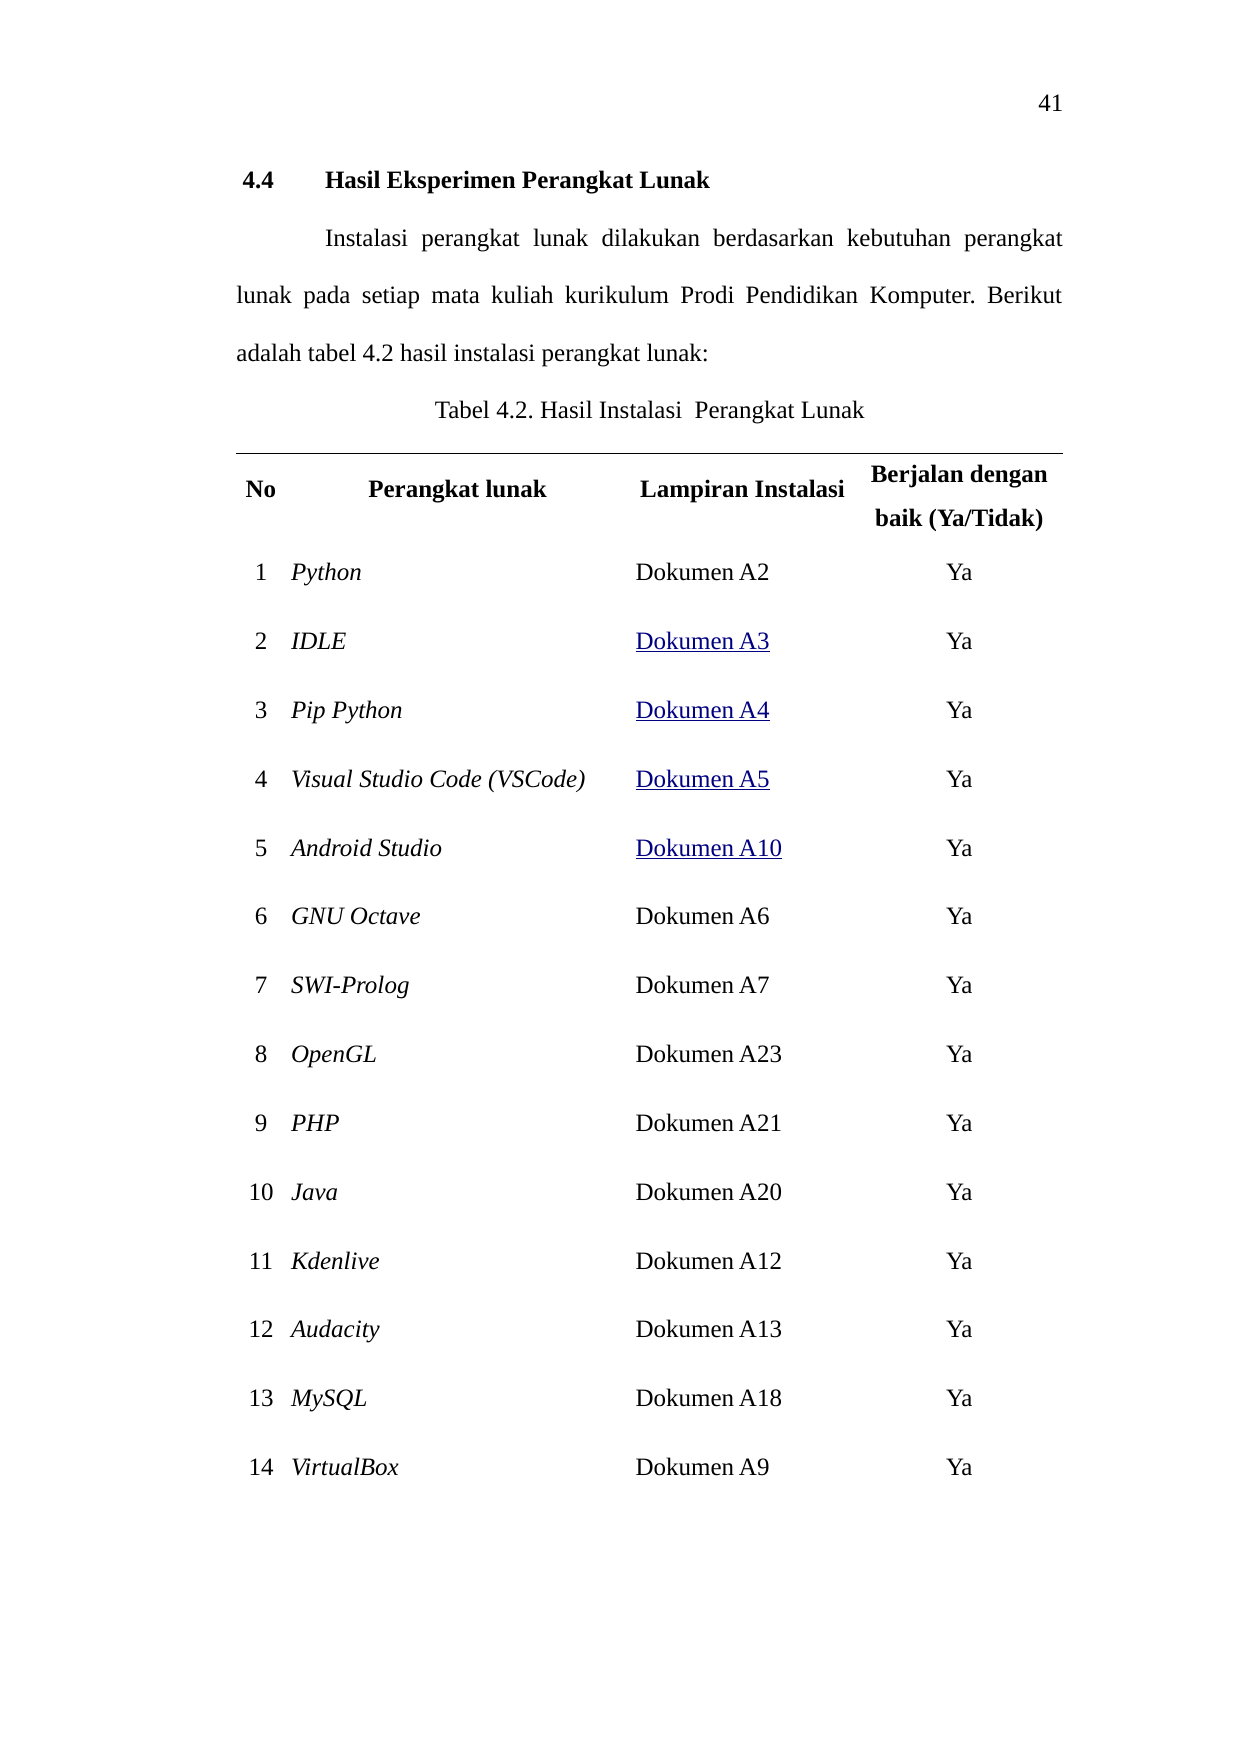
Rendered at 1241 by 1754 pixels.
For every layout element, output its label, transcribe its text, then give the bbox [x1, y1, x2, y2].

table_cell Ya [855, 896, 1063, 964]
table_cell Ya [855, 1447, 1063, 1515]
table_cell Android Studio [285, 827, 629, 896]
table_cell Dokumen A18 [630, 1378, 855, 1447]
table_cell Ya [855, 965, 1063, 1033]
table_cell Ya [855, 551, 1063, 620]
table_cell 12 [236, 1309, 285, 1378]
table_header Perangkat lunak [285, 454, 629, 551]
table_cell Ya [855, 1171, 1063, 1240]
table_cell 3 [236, 689, 285, 758]
table_cell 7 [236, 965, 285, 1033]
table_cell 4 [236, 758, 285, 827]
table_cell Ya [855, 1102, 1063, 1171]
table_cell IDLE [285, 620, 629, 689]
table_cell Ya [855, 1309, 1063, 1378]
table_cell Pip Python [285, 689, 629, 758]
subtitle Hasil Eksperimen Perangkat Lunak [236, 165, 1063, 194]
table_cell Dokumen A9 [630, 1447, 855, 1515]
table_cell Java [285, 1171, 629, 1240]
text Instalasi perangkat lunak dilakukan berdasarkan kebutuhan perangkat lunak pada setiap mata kuliah kurikulum Prodi Pendidikan Komputer. Berikut adalah tabel 4.2 hasil instalasi perangkat lunak: [236, 223, 1063, 367]
table_cell Ya [855, 758, 1063, 827]
table_header Lampiran Instalasi [630, 454, 855, 551]
table_cell Dokumen A4 [630, 689, 855, 758]
table_cell 9 [236, 1102, 285, 1171]
table_cell GNU Octave [285, 896, 629, 964]
table_cell Dokumen A21 [630, 1102, 855, 1171]
table_cell Ya [855, 827, 1063, 896]
table_cell Ya [855, 1240, 1063, 1309]
table_header No [236, 454, 285, 551]
table_cell Ya [855, 689, 1063, 758]
table_cell 13 [236, 1378, 285, 1447]
table_cell MySQL [285, 1378, 629, 1447]
table_cell Ya [855, 1034, 1063, 1102]
table_cell 14 [236, 1447, 285, 1515]
table_header Berjalan dengan baik (Ya/Tidak) [855, 454, 1063, 551]
table_cell 8 [236, 1034, 285, 1102]
table_cell Visual Studio Code (VSCode) [285, 758, 629, 827]
table_cell 11 [236, 1240, 285, 1309]
table_cell Dokumen A13 [630, 1309, 855, 1378]
table_cell Ya [855, 620, 1063, 689]
table_cell Ya [855, 1378, 1063, 1447]
table_cell 2 [236, 620, 285, 689]
table_cell 5 [236, 827, 285, 896]
table_cell OpenGL [285, 1034, 629, 1102]
table_cell Kdenlive [285, 1240, 629, 1309]
table_cell Dokumen A20 [630, 1171, 855, 1240]
table_cell PHP [285, 1102, 629, 1171]
table_cell Dokumen A23 [630, 1034, 855, 1102]
table_cell 6 [236, 896, 285, 964]
table_cell Dokumen A12 [630, 1240, 855, 1309]
table_cell Dokumen A6 [630, 896, 855, 964]
text Tabel 4.2. Hasil instalasi Perangkat Lunak [236, 395, 1063, 424]
table_cell Dokumen A2 [630, 551, 855, 620]
table_cell Dokumen A5 [630, 758, 855, 827]
table_cell Python [285, 551, 629, 620]
table_cell 10 [236, 1171, 285, 1240]
table_cell Dokumen A10 [630, 827, 855, 896]
table_cell Dokumen A3 [630, 620, 855, 689]
table_cell VirtualBox [285, 1447, 629, 1515]
table_cell Dokumen A7 [630, 965, 855, 1033]
table_cell SWI-Prolog [285, 965, 629, 1033]
table_cell Audacity [285, 1309, 629, 1378]
table_cell 1 [236, 551, 285, 620]
